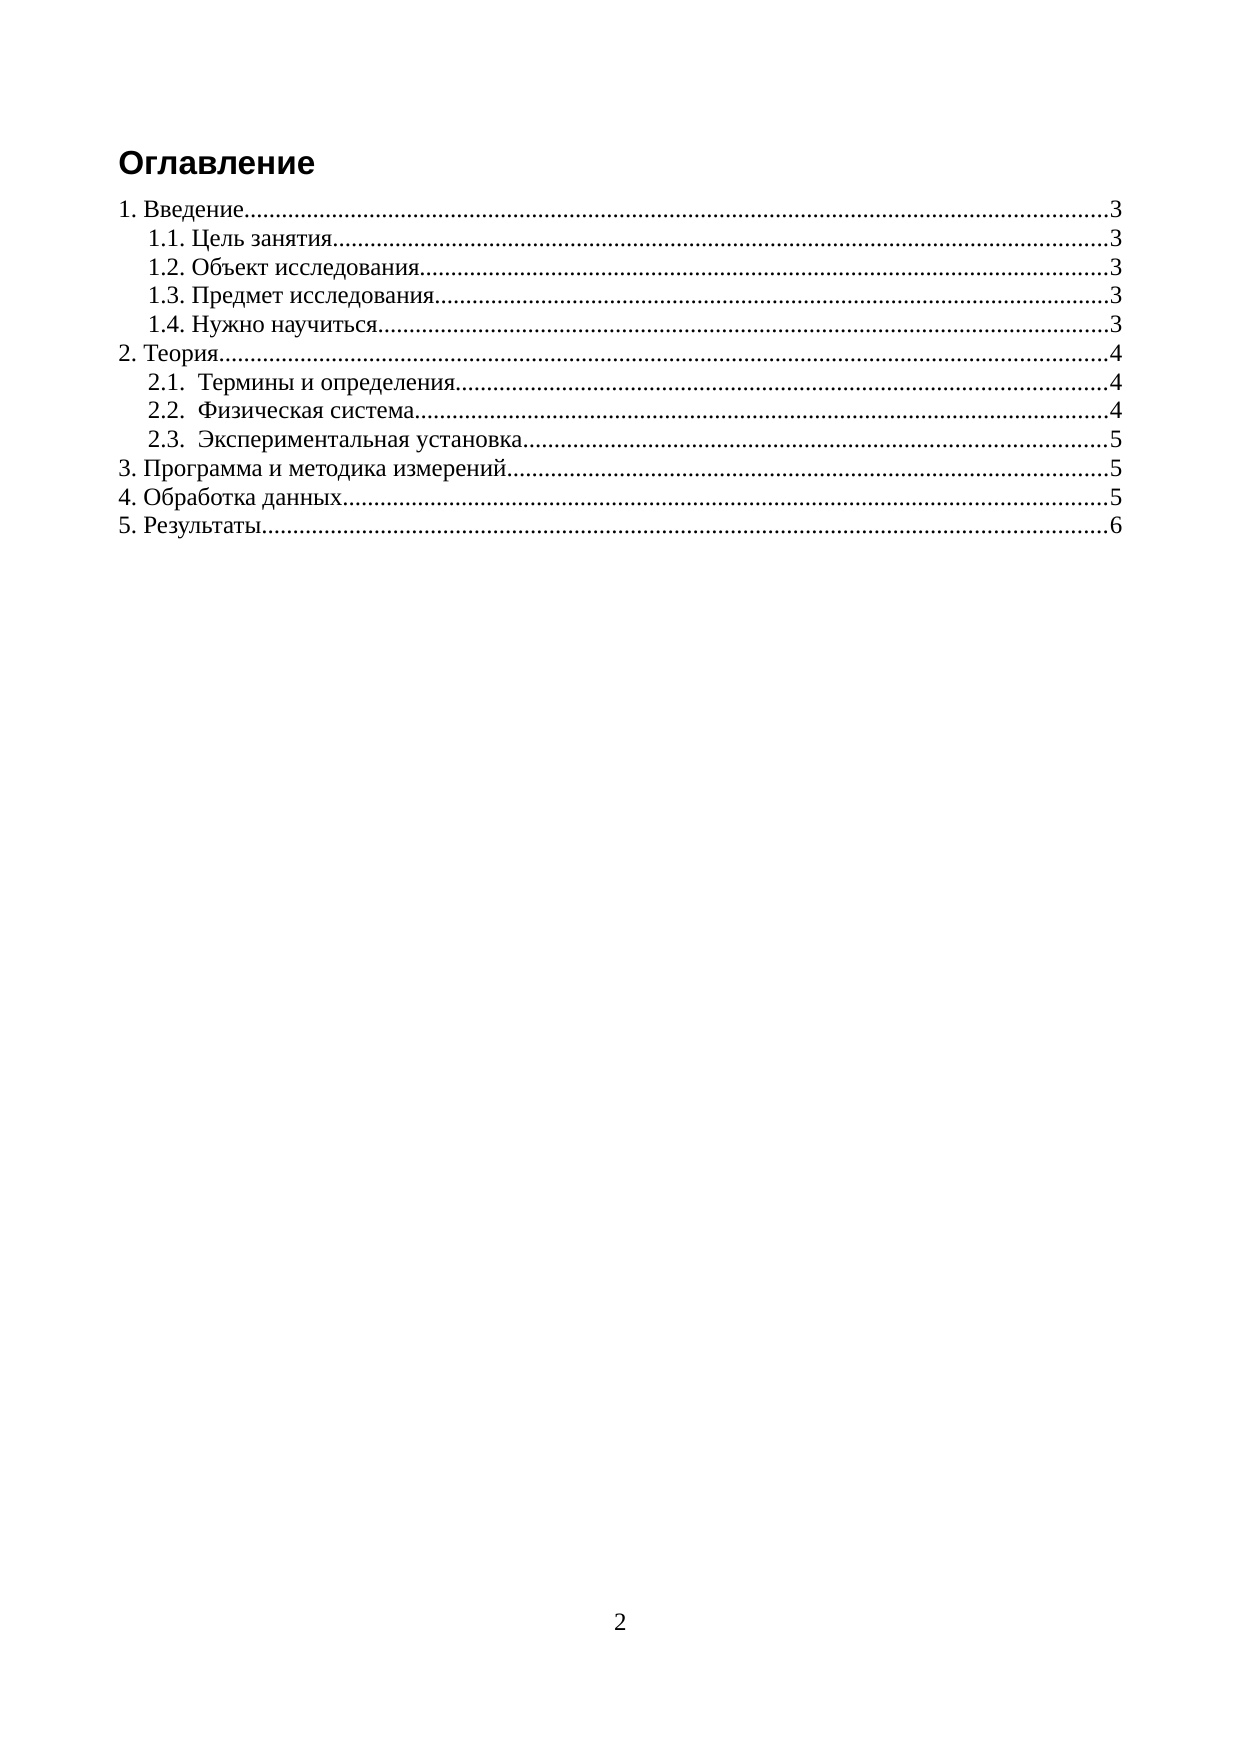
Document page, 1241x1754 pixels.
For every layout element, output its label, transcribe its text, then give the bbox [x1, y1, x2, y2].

text 1.3. Предмет исследования 3 [148, 280, 1122, 309]
text 1.2. Объект исследования 3 [148, 252, 1122, 280]
text 2.1. Термины и определения 4 [148, 367, 1122, 395]
text 1. Введение 3 [118, 194, 1122, 223]
text 2.3. Экспериментальная установка 5 [148, 424, 1122, 453]
subtitle Оглавление [118, 143, 1122, 182]
text 1.1. Цель занятия 3 [148, 223, 1122, 252]
text 3. Программа и методика измерений 5 [118, 453, 1122, 482]
text 2. Теория 4 [118, 338, 1122, 367]
text 5. Результаты 6 [118, 510, 1122, 539]
text 4. Обработка данных 5 [118, 482, 1122, 510]
text 2.2. Физическая система 4 [148, 395, 1122, 424]
text 1.4. Нужно научиться 3 [148, 309, 1122, 338]
